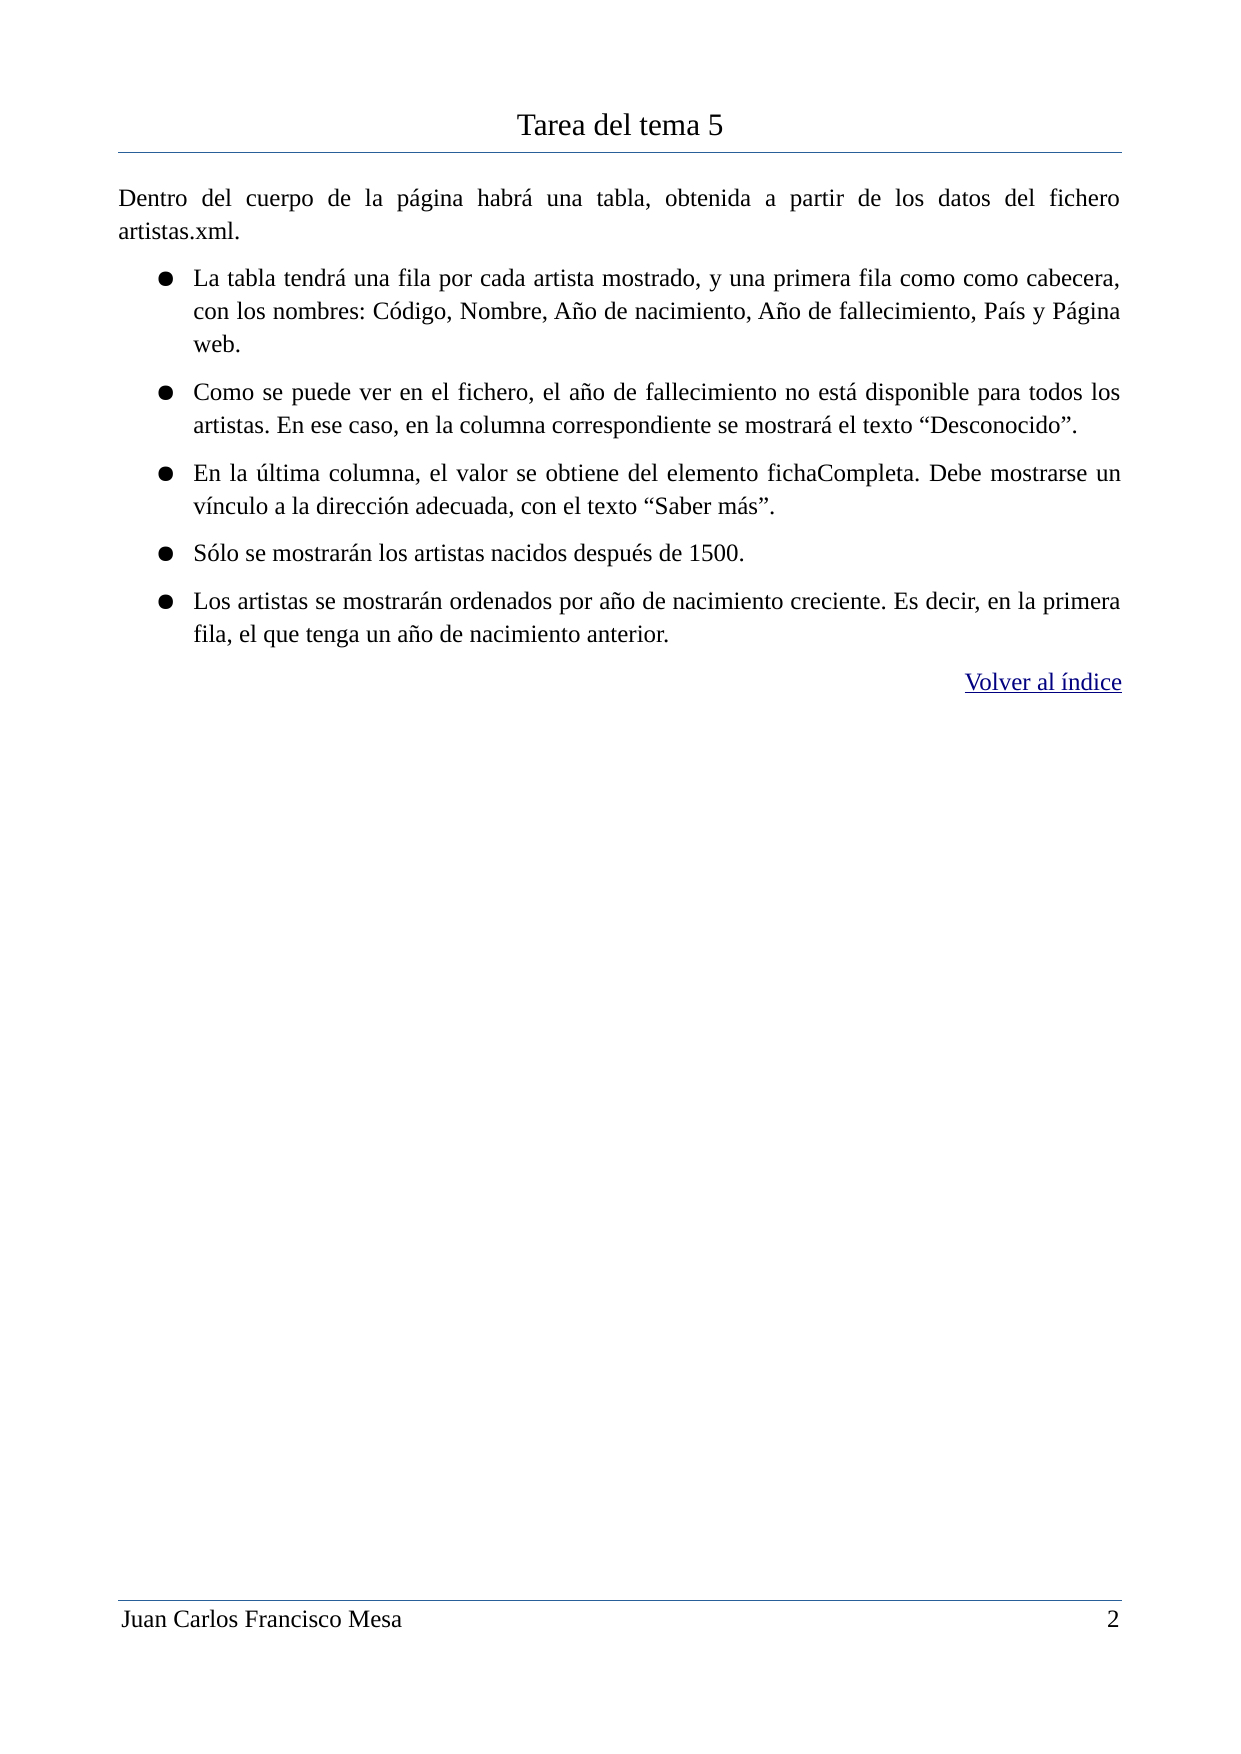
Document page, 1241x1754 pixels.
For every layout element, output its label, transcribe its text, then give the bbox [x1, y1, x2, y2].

text Volver al índice [118, 667, 1122, 695]
list La tabla tendrá una fila por cada artista mostrado, y una primera fila como como cabecera, con los nombres: Código, Nombre, Año de nacimiento, Año de fallecimiento, País y Página web. [156, 263, 1122, 358]
list En la última columna, el valor se obtiene del elemento fichaCompleta. Debe mostrarse un vínculo a la dirección adecuada, con el texto “Saber más”. [156, 458, 1122, 519]
list Los artistas se mostrarán ordenados por año de nacimiento creciente. Es decir, en la primera fila, el que tenga un año de nacimiento anterior. [156, 586, 1122, 648]
list Sólo se mostrarán los artistas nacidos después de 1500. [156, 538, 1122, 567]
text Dentro del cuerpo de la página habrá una tabla, obtenida a partir de los datos del fichero artistas.xml. [118, 183, 1122, 244]
list Como se puede ver en el fichero, el año de fallecimiento no está disponible para todos los artistas. En ese caso, en la columna correspondiente se mostrará el texto “Desconocido”. [156, 377, 1122, 439]
